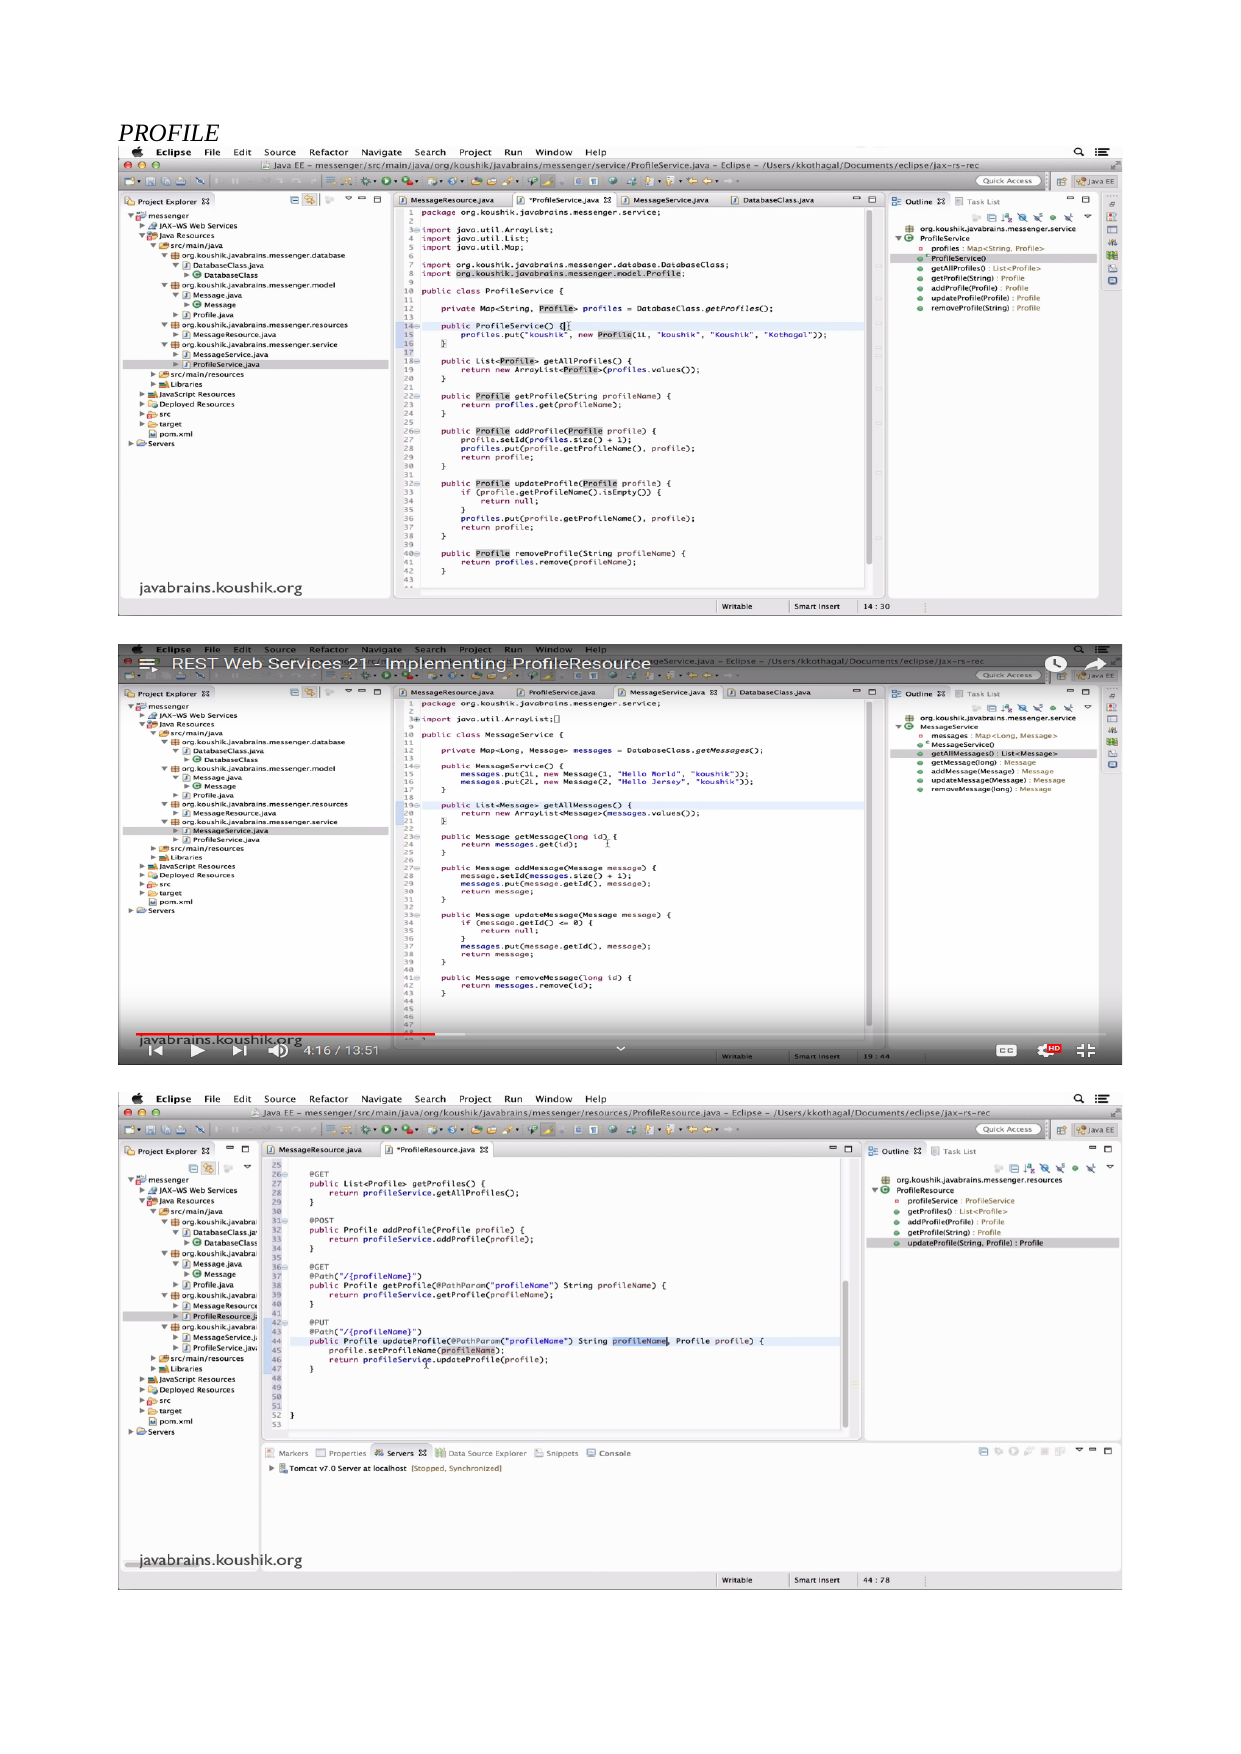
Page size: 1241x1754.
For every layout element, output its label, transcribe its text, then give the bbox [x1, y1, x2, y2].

picture [118, 146, 1123, 616]
picture [118, 1092, 1123, 1590]
picture [118, 644, 1123, 1065]
text PROFILE [118, 118, 1122, 146]
